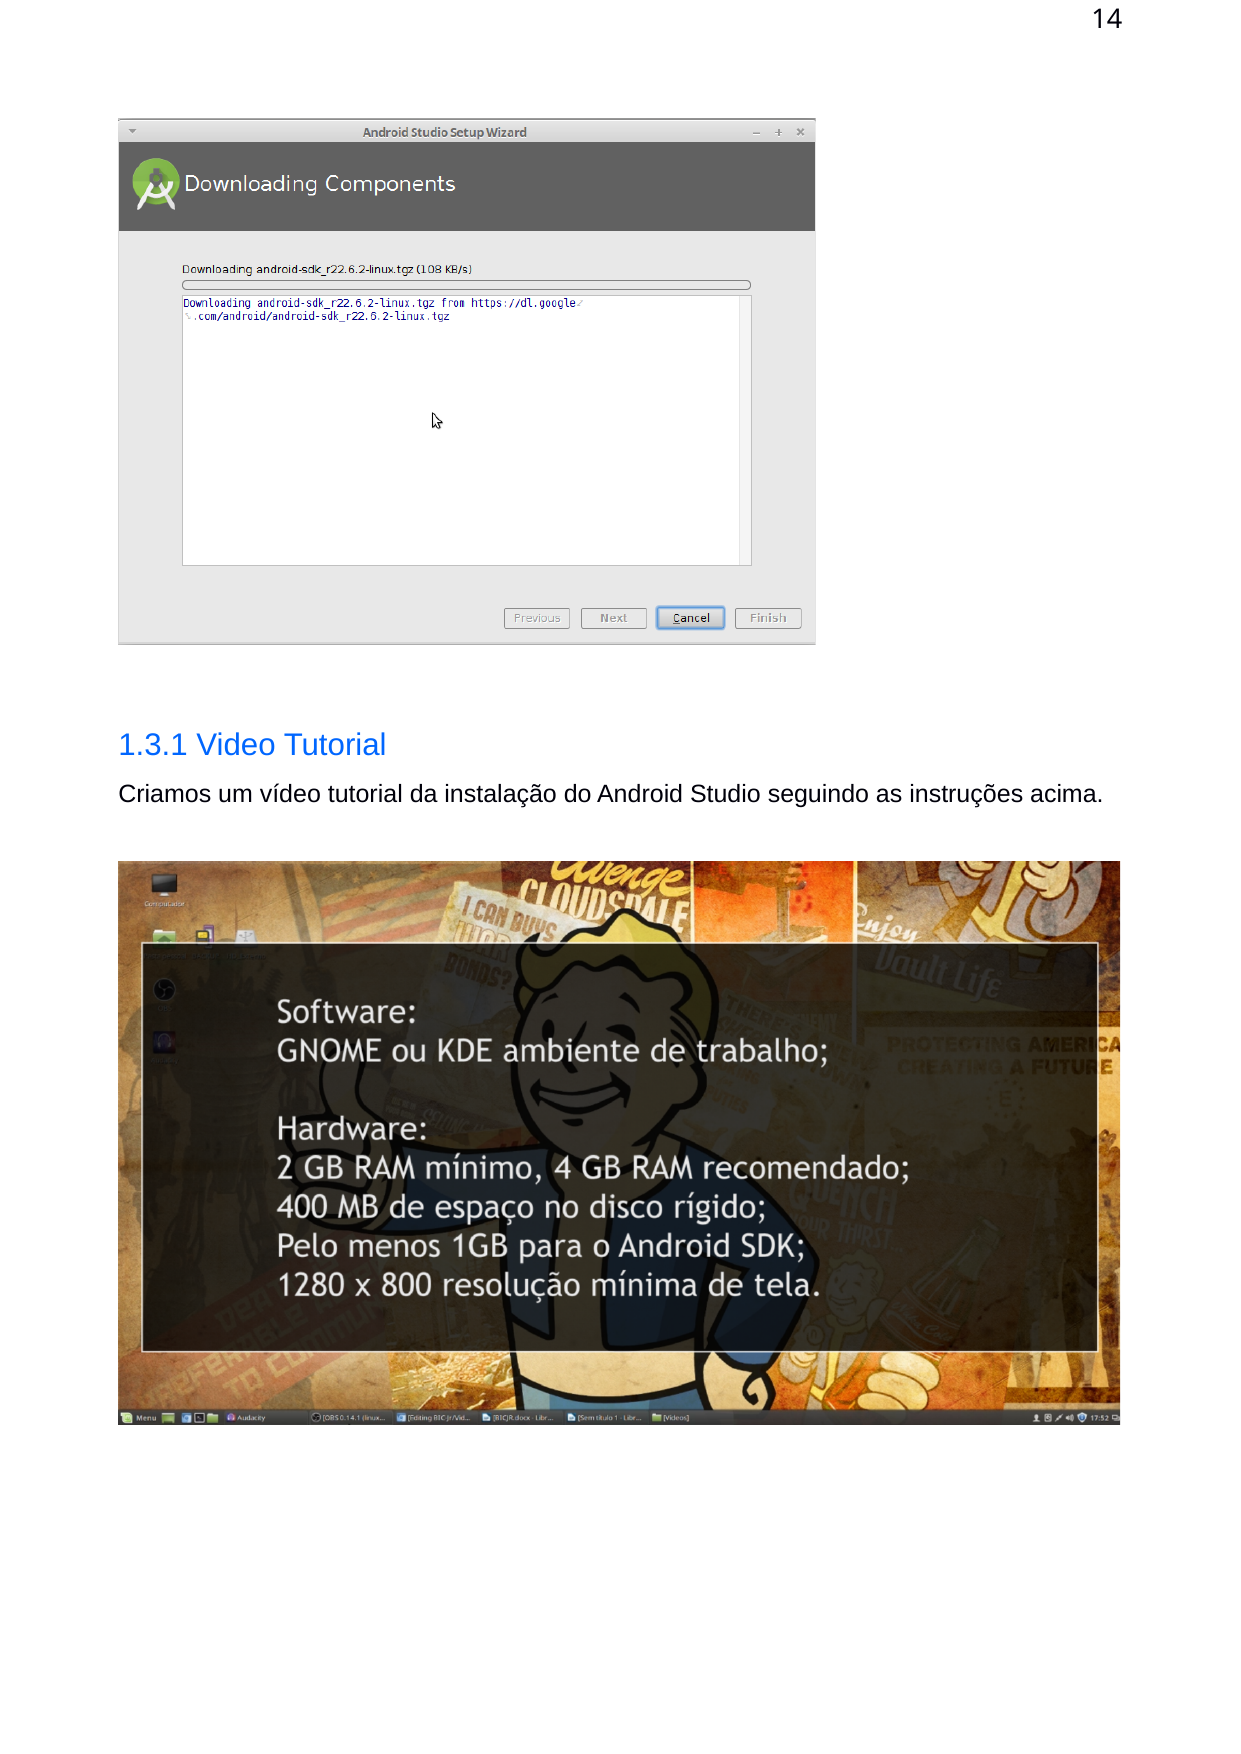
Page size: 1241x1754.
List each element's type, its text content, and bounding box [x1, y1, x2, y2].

text 1.3.1 Video Tutorial [118, 726, 1122, 762]
list Criamos um vídeo tutorial da instalação do Android Studio seguindo as instruções acima. [118, 779, 1122, 808]
picture [118, 861, 1121, 1425]
picture [118, 118, 816, 645]
